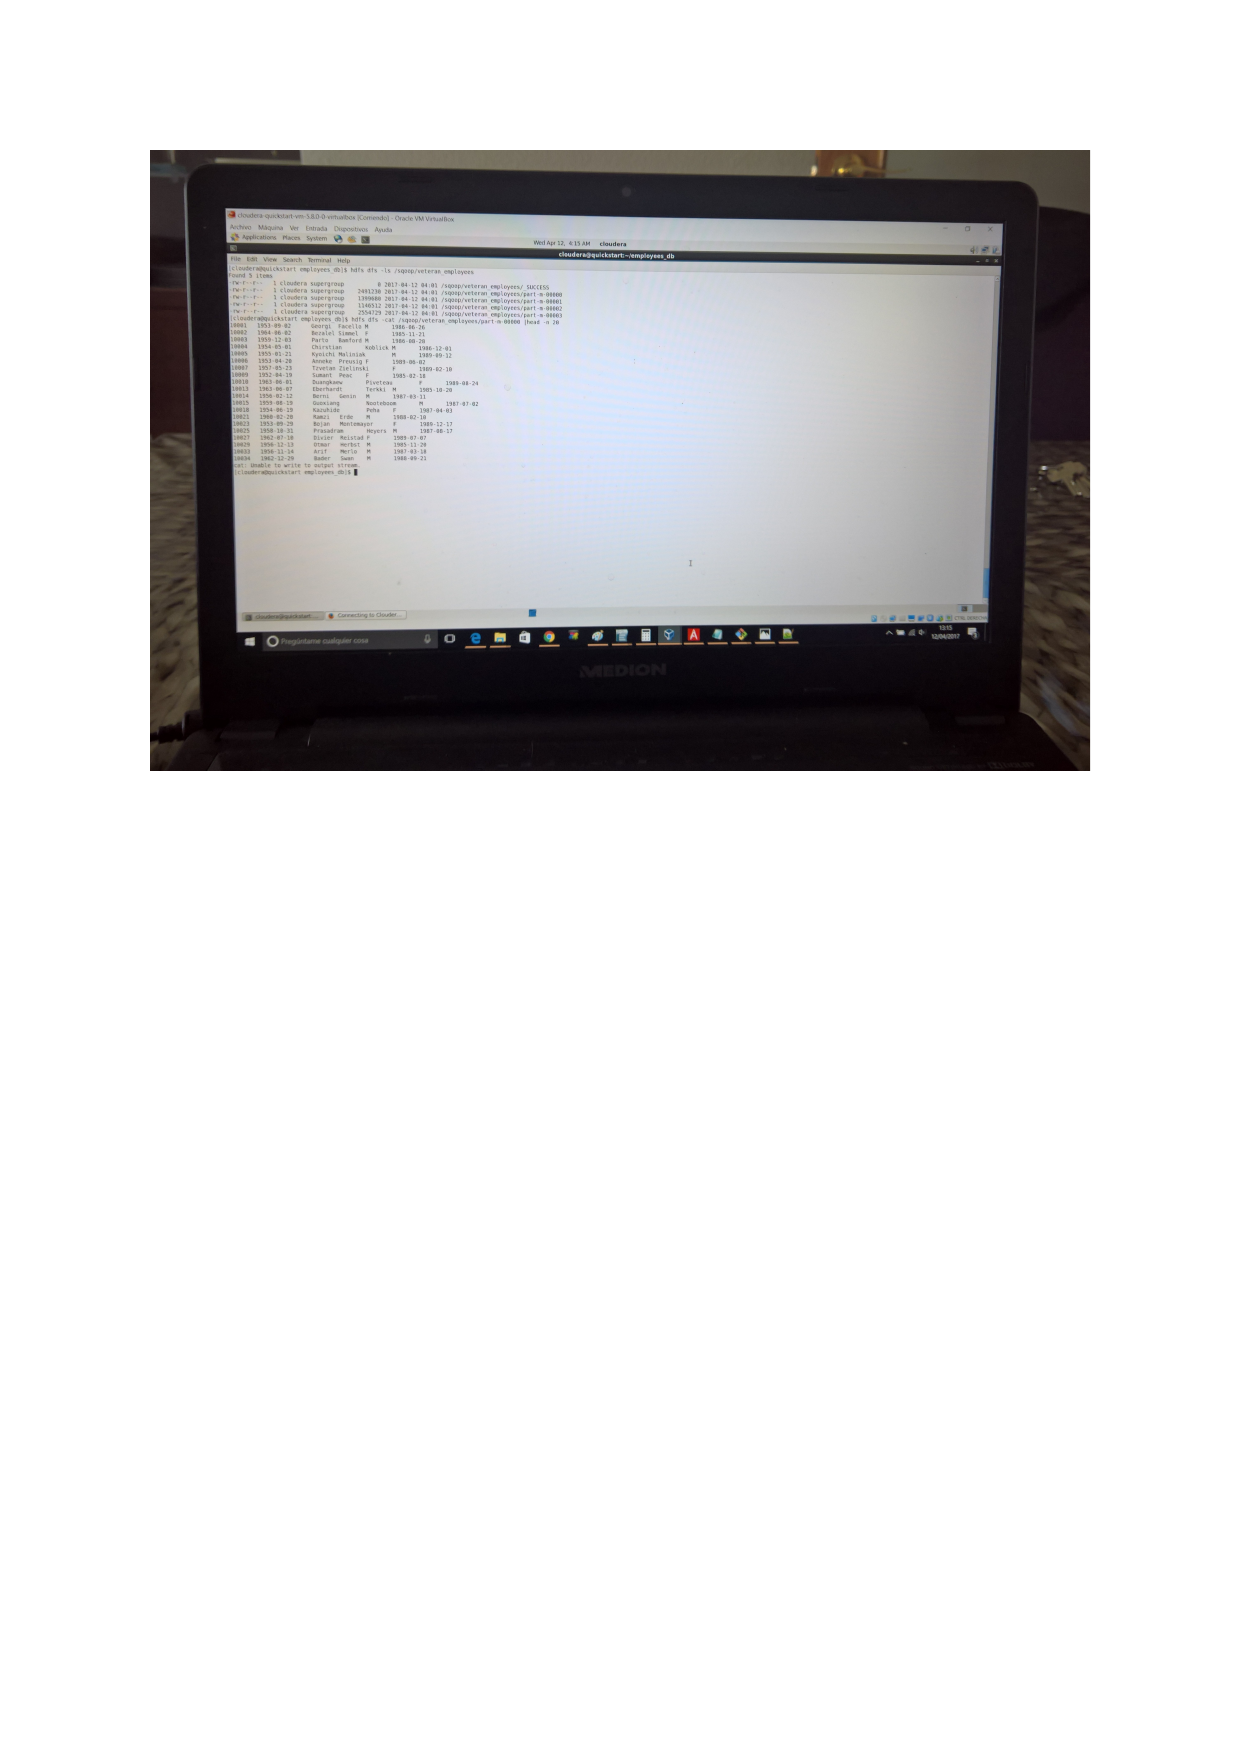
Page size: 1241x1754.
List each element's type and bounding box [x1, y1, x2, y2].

picture [150, 150, 1091, 771]
